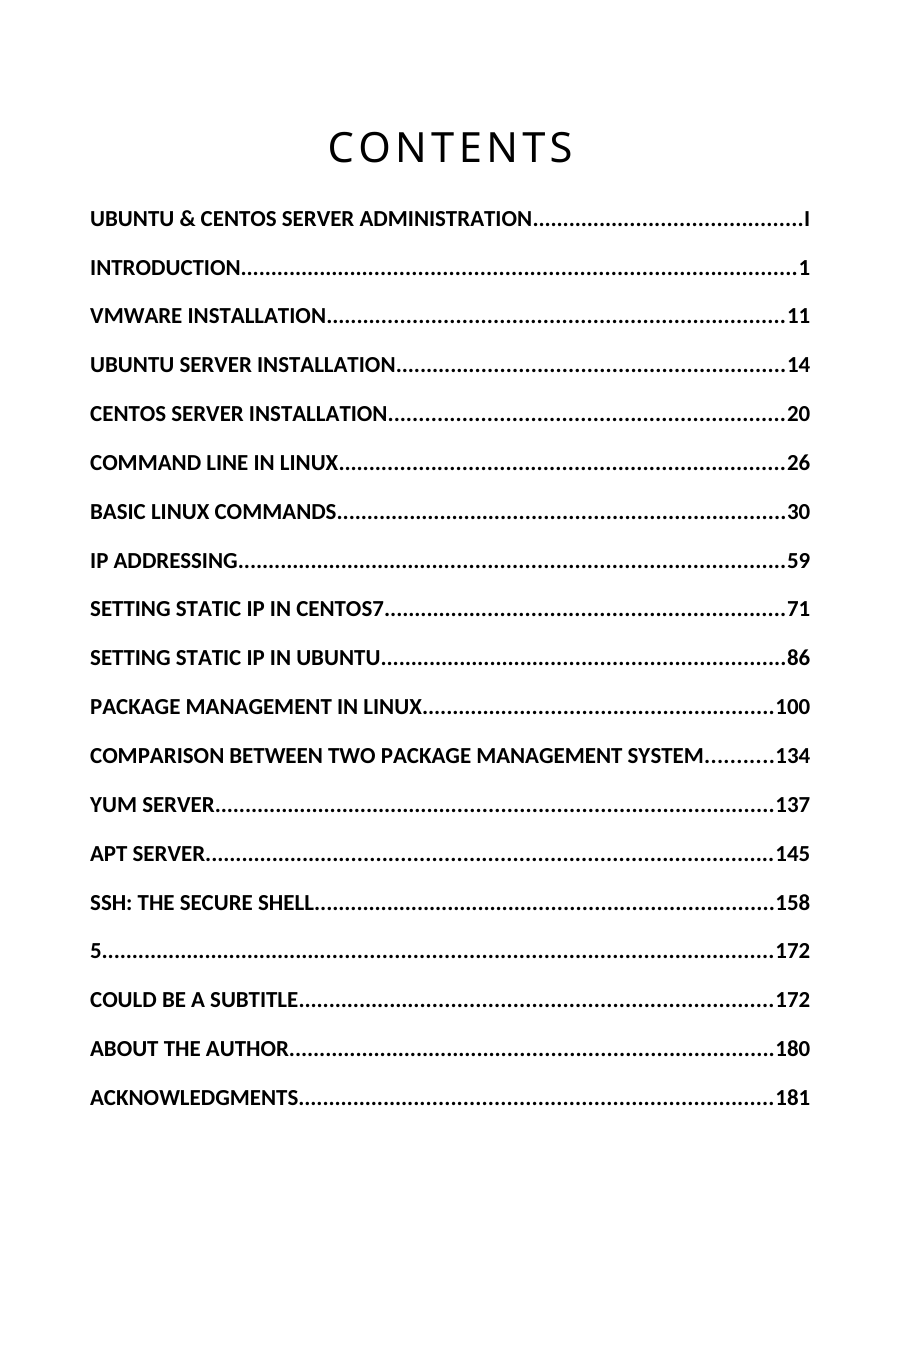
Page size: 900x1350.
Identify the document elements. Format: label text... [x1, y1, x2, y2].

text SETTING STATIC IP IN CENTOS7 71 [90, 594, 810, 623]
text VMware Installation 11 [90, 301, 810, 329]
text SETTING STATIC IP IN ubuntu 86 [90, 643, 810, 671]
text INTRODUCTION 1 [90, 253, 810, 281]
text APT SERVER 145 [90, 839, 810, 867]
text BASIC LINUX COMMANDS 30 [90, 497, 810, 525]
text Package management in linux 100 [90, 692, 810, 720]
text YUM SERVER 137 [90, 790, 810, 818]
text ABOUT THE AUTHOR 180 [90, 1034, 810, 1062]
text CONTENTS [90, 117, 810, 174]
text 5 172 [90, 937, 810, 964]
text UBUNTU & CENTOS SERVER ADMINISTRATION i [90, 204, 810, 232]
text Ubuntu Server Installation 14 [90, 350, 810, 378]
text CENTOS Server Installation 20 [90, 399, 810, 427]
text Comparison Between two Package management system 134 [90, 741, 810, 769]
text could be a subtitle 172 [90, 985, 810, 1013]
text Acknowledgments 181 [90, 1083, 810, 1111]
text ip addressing 59 [90, 546, 810, 574]
text SSH: THE SECURE SHELL 158 [90, 888, 810, 916]
text COMMAND LINE IN LINUX 26 [90, 448, 810, 476]
